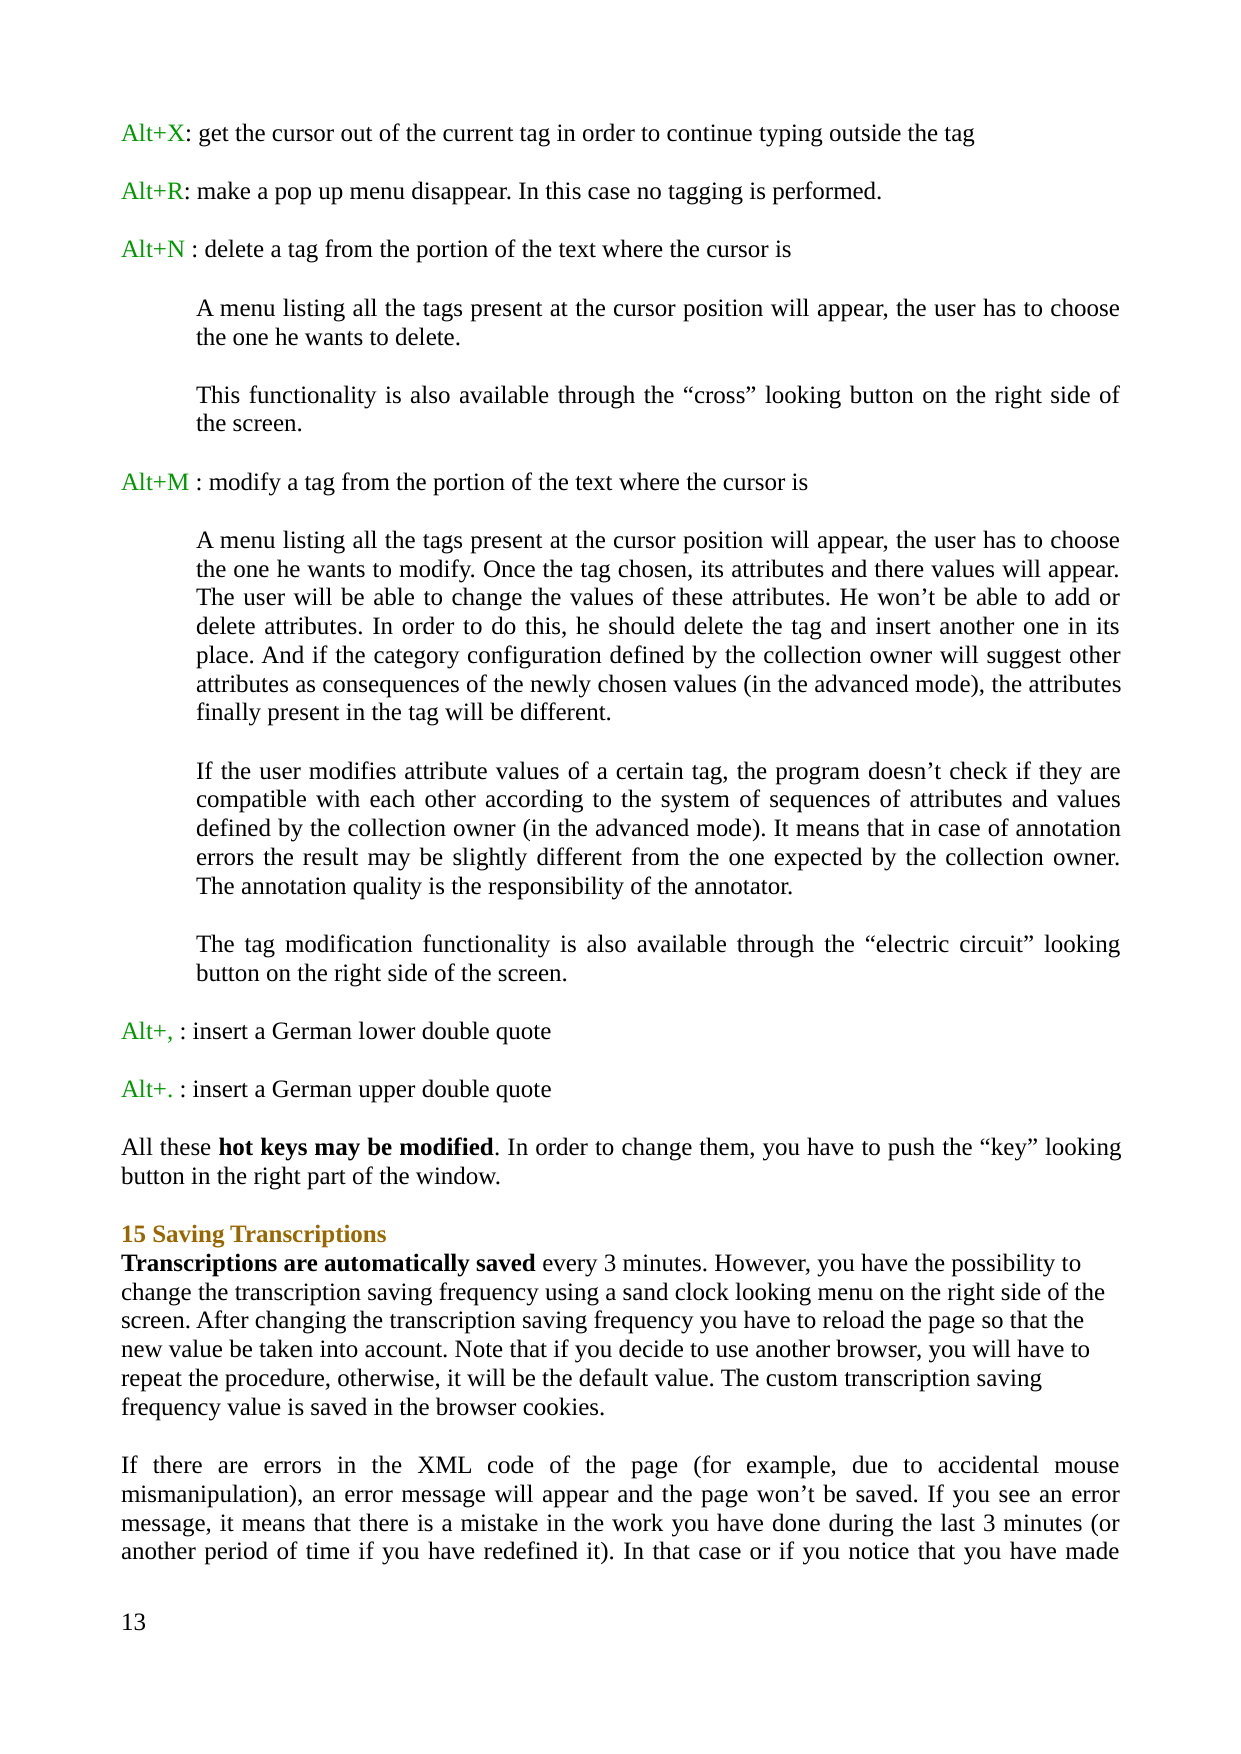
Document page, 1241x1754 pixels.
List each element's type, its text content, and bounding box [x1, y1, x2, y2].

text If there are errors in the XML code of the page (for example, due to accidental mouse mismanipulation), an error message will appear and the page won’t be saved. If you see an error message, it means that there is a mistake in the work you have done during the last 3 minutes (or another period of time if you have redefined it). In that case or if you notice that you have made [121, 1450, 1122, 1565]
text Alt+X: get the cursor out of the current tag in order to continue typing outside the tag [121, 118, 1122, 147]
text Alt+M : modify a tag from the portion of the text where the cursor is [121, 467, 1122, 496]
text If the user modifies attribute values of a certain tag, the program doesn’t check if they are compatible with each other according to the system of sequences of attributes and values defined by the collection owner (in the advanced mode). It means that in case of annotation errors the result may be slightly different from the one expected by the collection owner. The annotation quality is the responsibility of the annotator. [196, 756, 1122, 899]
text A menu listing all the tags present at the cursor position will appear, the user has to choose the one he wants to modify. Once the tag chosen, its attributes and there values will appear. The user will be able to change the values of these attributes. He won’t be able to add or delete attributes. In order to do this, he should delete the tag and insert another one in its place. And if the category configuration defined by the collection owner will suggest other attributes as consequences of the newly chosen values (in the advanced mode), the attributes finally present in the tag will be different. [196, 525, 1122, 726]
text Alt+. : insert a German upper double quote [121, 1074, 1122, 1103]
text All these hot keys may be modified. In order to change them, you have to push the “key” looking button in the right part of the window. [121, 1132, 1122, 1190]
text Alt+N : delete a tag from the portion of the text where the cursor is [121, 234, 1122, 263]
text 15 Saving Transcriptions Transcriptions are automatically saved every 3 minutes. However, you have the possibility to change the transcription saving frequency using a sand clock looking menu on the right side of the screen. After changing the transcription saving frequency you have to reload the page so that the new value be taken into account. Note that if you decide to use another browser, you will have to repeat the procedure, otherwise, it will be the default value. The custom transcription saving frequency value is saved in the browser cookies. [121, 1219, 1122, 1421]
text A menu listing all the tags present at the cursor position will appear, the user has to choose the one he wants to delete. [196, 293, 1122, 350]
text The tag modification functionality is also available through the “electric circuit” looking button on the right side of the screen. [196, 929, 1122, 986]
text Alt+R: make a pop up menu disappear. In this case no tagging is performed. [121, 176, 1122, 205]
text Alt+, : insert a German lower double quote [121, 1016, 1122, 1045]
text This functionality is also available through the “cross” looking button on the right side of the screen. [196, 380, 1122, 437]
